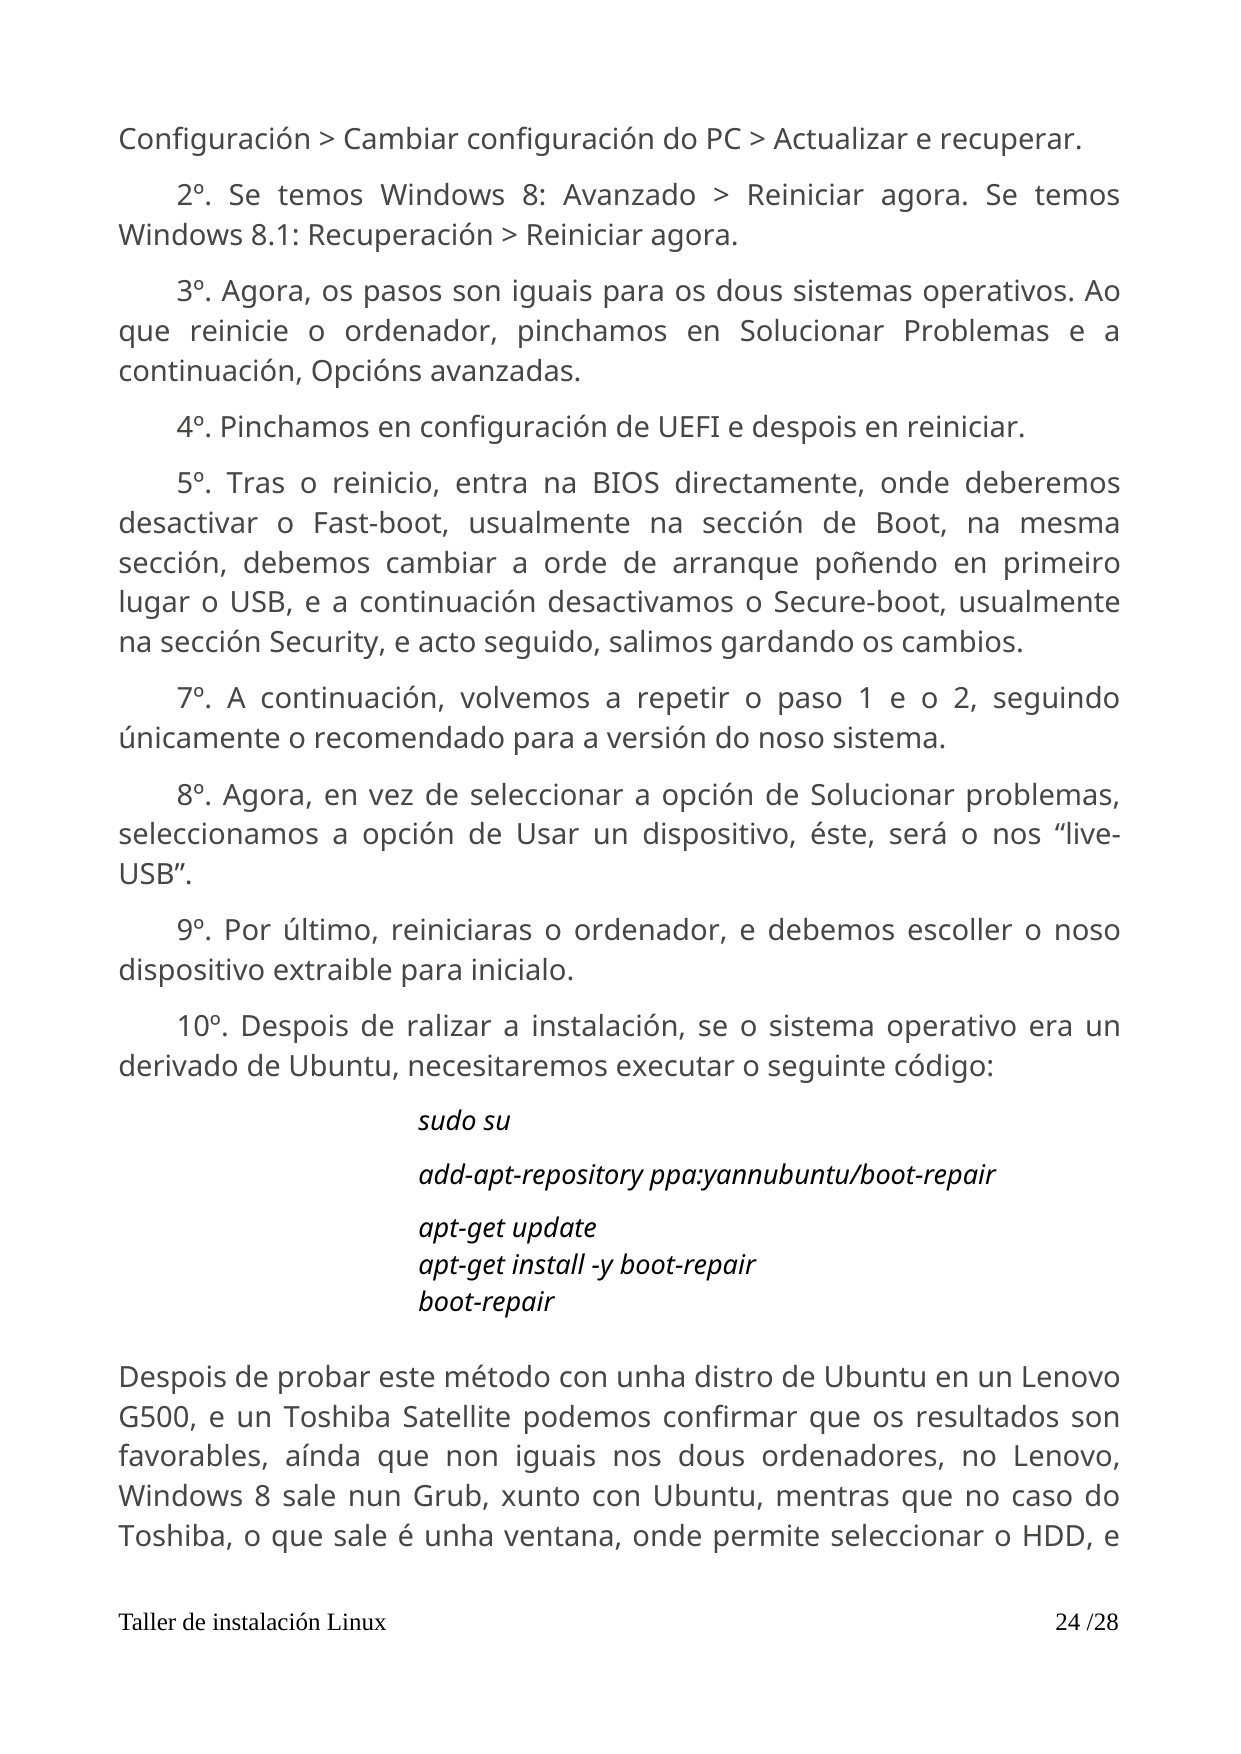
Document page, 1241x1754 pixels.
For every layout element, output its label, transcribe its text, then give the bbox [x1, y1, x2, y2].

text Configuración > Cambiar configuración do PC > Actualizar e recuperar. [118, 118, 1122, 158]
text Despois de probar este método con unha distro de Ubuntu en un Lenovo G500, e un Toshiba Satellite podemos confirmar que os resultados son favorables, aínda que non iguais nos dous ordenadores, no Lenovo, Windows 8 sale nun Grub, xunto con Ubuntu, mentras que no caso do Toshiba, o que sale é unha ventana, onde permite seleccionar o HDD, e [118, 1356, 1122, 1554]
text 9º. Por último, reiniciaras o ordenador, e debemos escoller o noso dispositivo extraible para inicialo. [118, 909, 1122, 989]
text apt-get update [418, 1209, 1122, 1246]
text 7º. A continuación, volvemos a repetir o paso 1 e o 2, seguindo únicamente o recomendado para a versión do noso sistema. [118, 678, 1122, 757]
text 8º. Agora, en vez de seleccionar a opción de Solucionar problemas, seleccionamos a opción de Usar un dispositivo, éste, será o nos “live-USB”. [118, 774, 1122, 893]
text add-apt-repository ppa:yannubuntu/boot-repair [418, 1155, 1122, 1192]
text apt-get install -y boot-repair [418, 1246, 1122, 1282]
text sudo su [418, 1102, 1122, 1138]
text 3º. Agora, os pasos son iguais para os dous sistemas operativos. Ao que reinicie o ordenador, pinchamos en Solucionar Problemas e a continuación, Opcións avanzadas. [118, 271, 1122, 389]
text 4º. Pinchamos en configuración de UEFI e despois en reiniciar. [118, 406, 1122, 446]
text 10º. Despois de ralizar a instalación, se o sistema operativo era un derivado de Ubuntu, necesitaremos executar o seguinte código: [118, 1006, 1122, 1085]
text 5º. Tras o reinicio, entra na BIOS directamente, onde deberemos desactivar o Fast-boot, usualmente na sección de Boot, na mesma sección, debemos cambiar a orde de arranque poñendo en primeiro lugar o USB, e a continuación desactivamos o Secure-boot, usualmente na sección Security, e acto seguido, salimos gardando os cambios. [118, 463, 1122, 661]
text 2º. Se temos Windows 8: Avanzado > Reiniciar agora. Se temos Windows 8.1: Recuperación > Reiniciar agora. [118, 174, 1122, 254]
text boot-repair [418, 1282, 1122, 1319]
